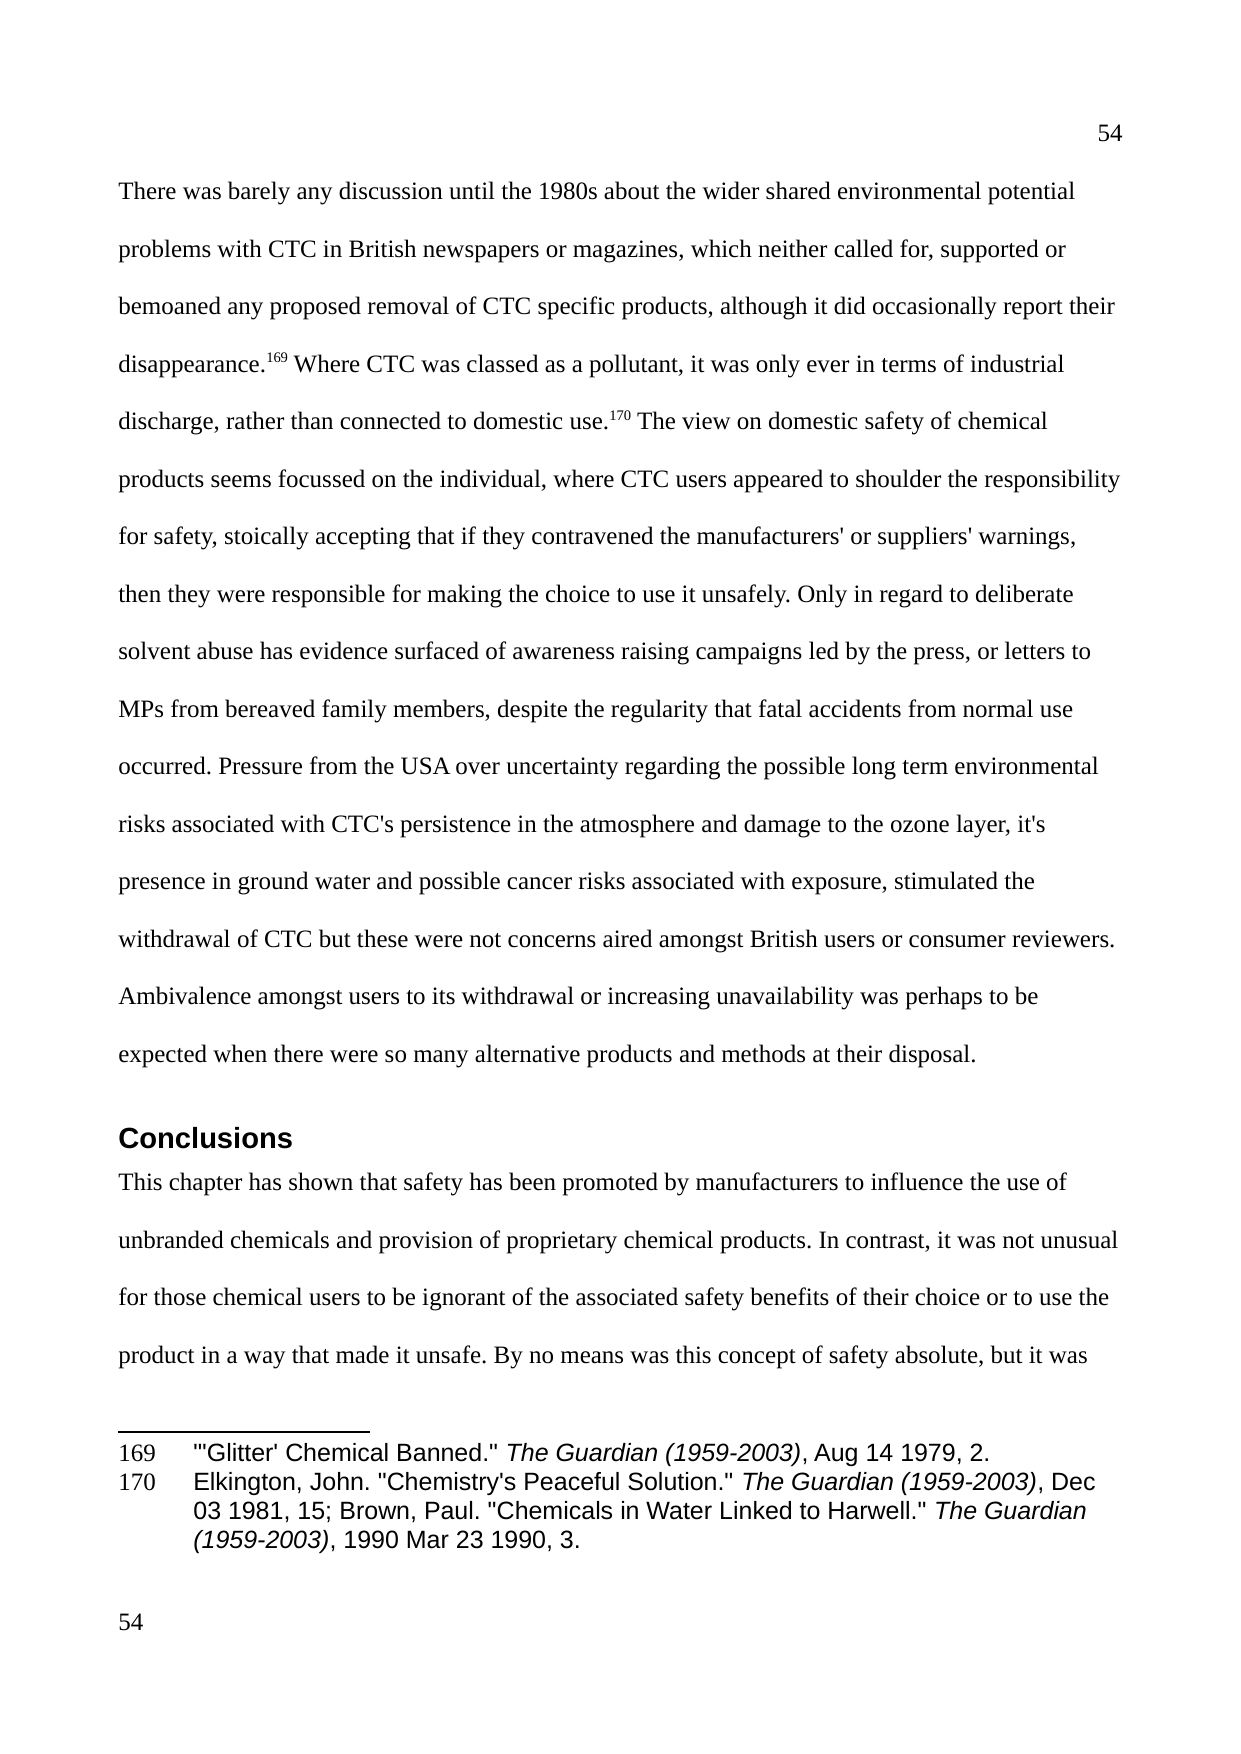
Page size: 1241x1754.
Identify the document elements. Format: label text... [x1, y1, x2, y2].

text This chapter has shown that safety has been promoted by manufacturers to influence the use of unbranded chemicals and provision of proprietary chemical products. In contrast, it was not unusual for those chemical users to be ignorant of the associated safety benefits of their choice or to use the product in a way that made it unsafe. By no means was this concept of safety absolute, but it was [118, 1167, 1122, 1369]
subtitle Conclusions [118, 1121, 1122, 1155]
text There was barely any discussion until the 1980s about the wider shared environmental potential problems with CTC in British newspapers or magazines, which neither called for, supported or bemoaned any proposed removal of CTC specific products, although it did occasionally report their disappearance. Where CTC was classed as a pollutant, it was only ever in terms of industrial discharge, rather than connected to domestic use. The view on domestic safety of chemical products seems focussed on the individual, where CTC users appeared to shoulder the responsibility for safety, stoically accepting that if they contravened the manufacturers' or suppliers' warnings, then they were responsible for making the choice to use it unsafely. Only in regard to deliberate solvent abuse has evidence surfaced of awareness raising campaigns led by the press, or letters to MPs from bereaved family members, despite the regularity that fatal accidents from normal use occurred. Pressure from the USA over uncertainty regarding the possible long term environmental risks associated with CTC's persistence in the atmosphere and damage to the ozone layer, it's presence in ground water and possible cancer risks associated with exposure, stimulated the withdrawal of CTC but these were not concerns aired amongst British users or consumer reviewers. Ambivalence amongst users to its withdrawal or increasing unavailability was perhaps to be expected when there were so many alternative products and methods at their disposal. [118, 176, 1122, 1068]
text "'Glitter' Chemical Banned." The Guardian (1959-2003), Aug 14 1979, 2. [118, 1438, 1122, 1467]
text Elkington, John. "Chemistry's Peaceful Solution." The Guardian (1959-2003), Dec 03 1981, 15; Brown, Paul. "Chemicals in Water Linked to Harwell." The Guardian (1959-2003), 1990 Mar 23 1990, 3. [118, 1467, 1122, 1553]
